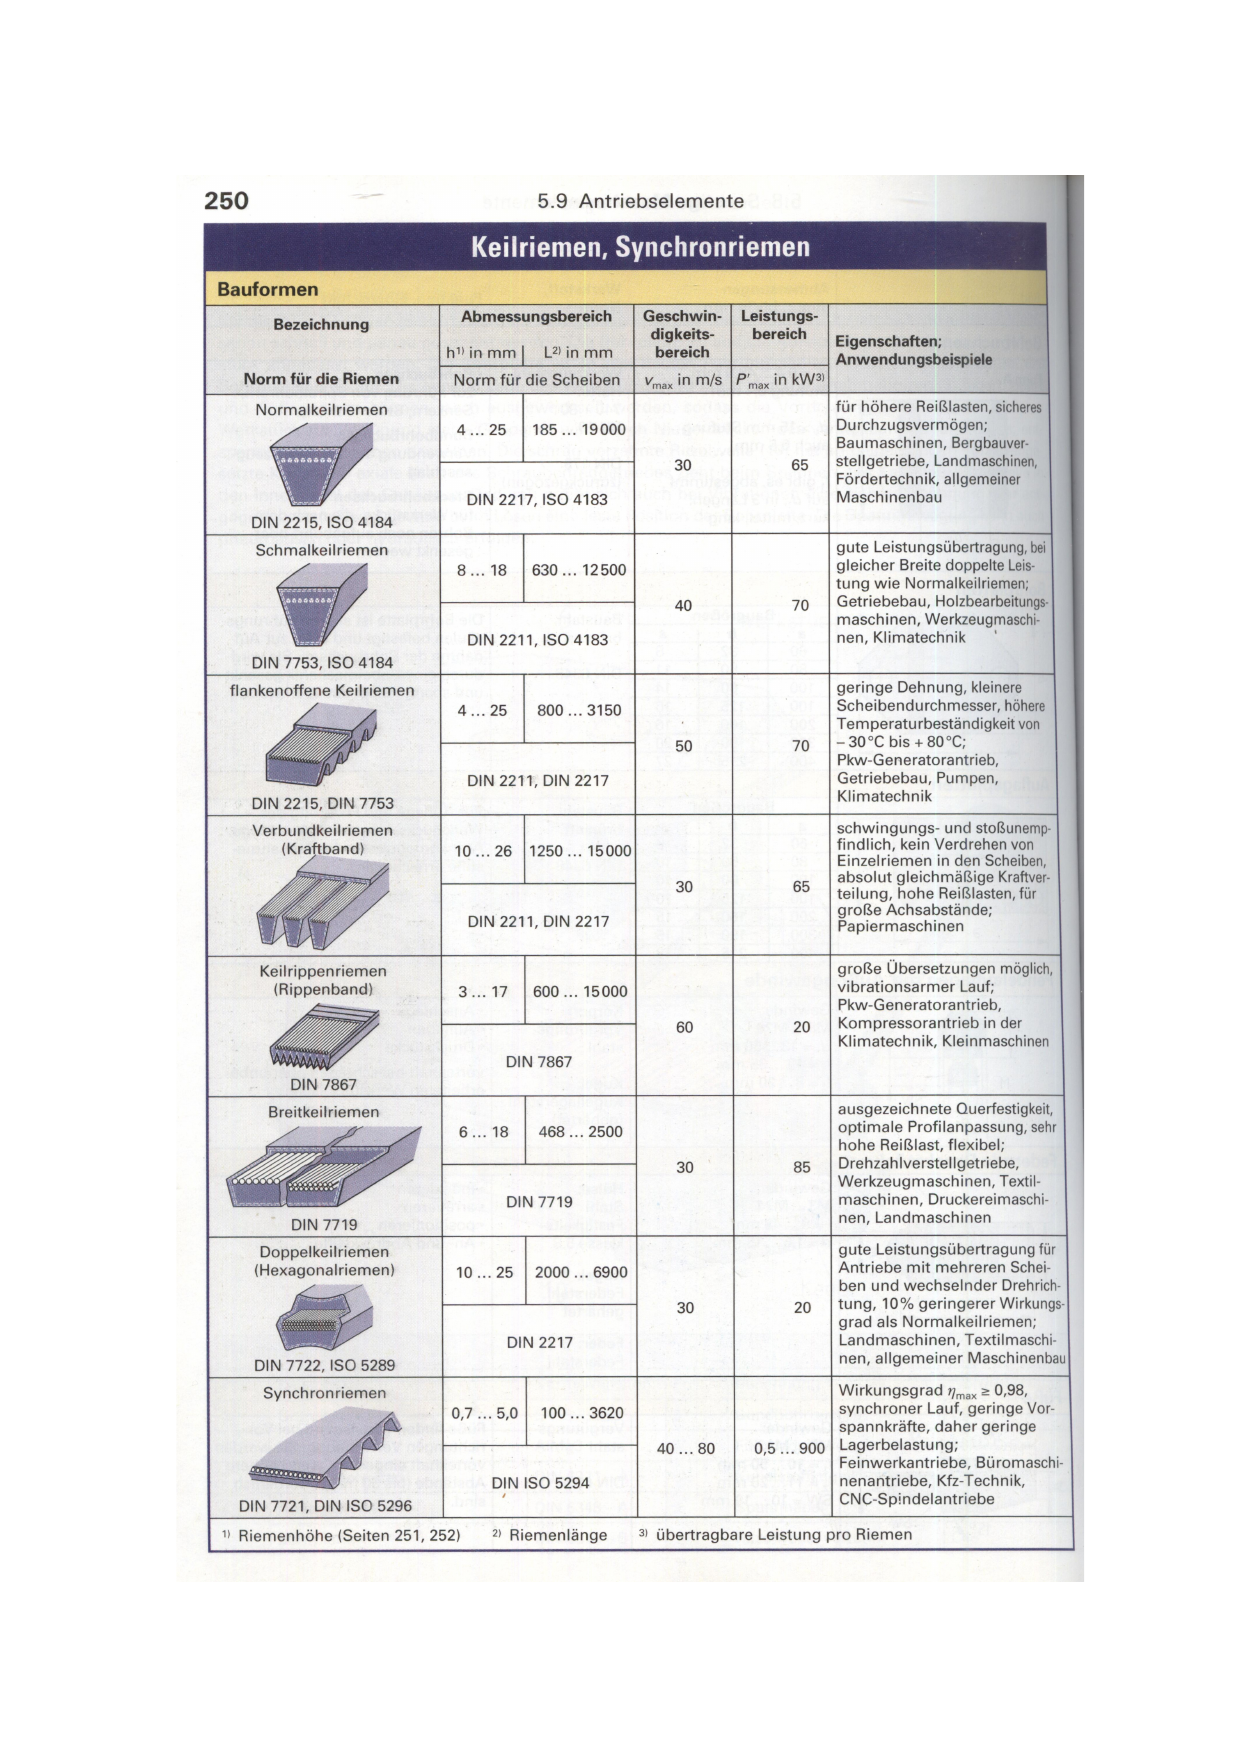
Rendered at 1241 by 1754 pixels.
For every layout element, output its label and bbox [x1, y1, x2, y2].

picture [176, 175, 1085, 1582]
